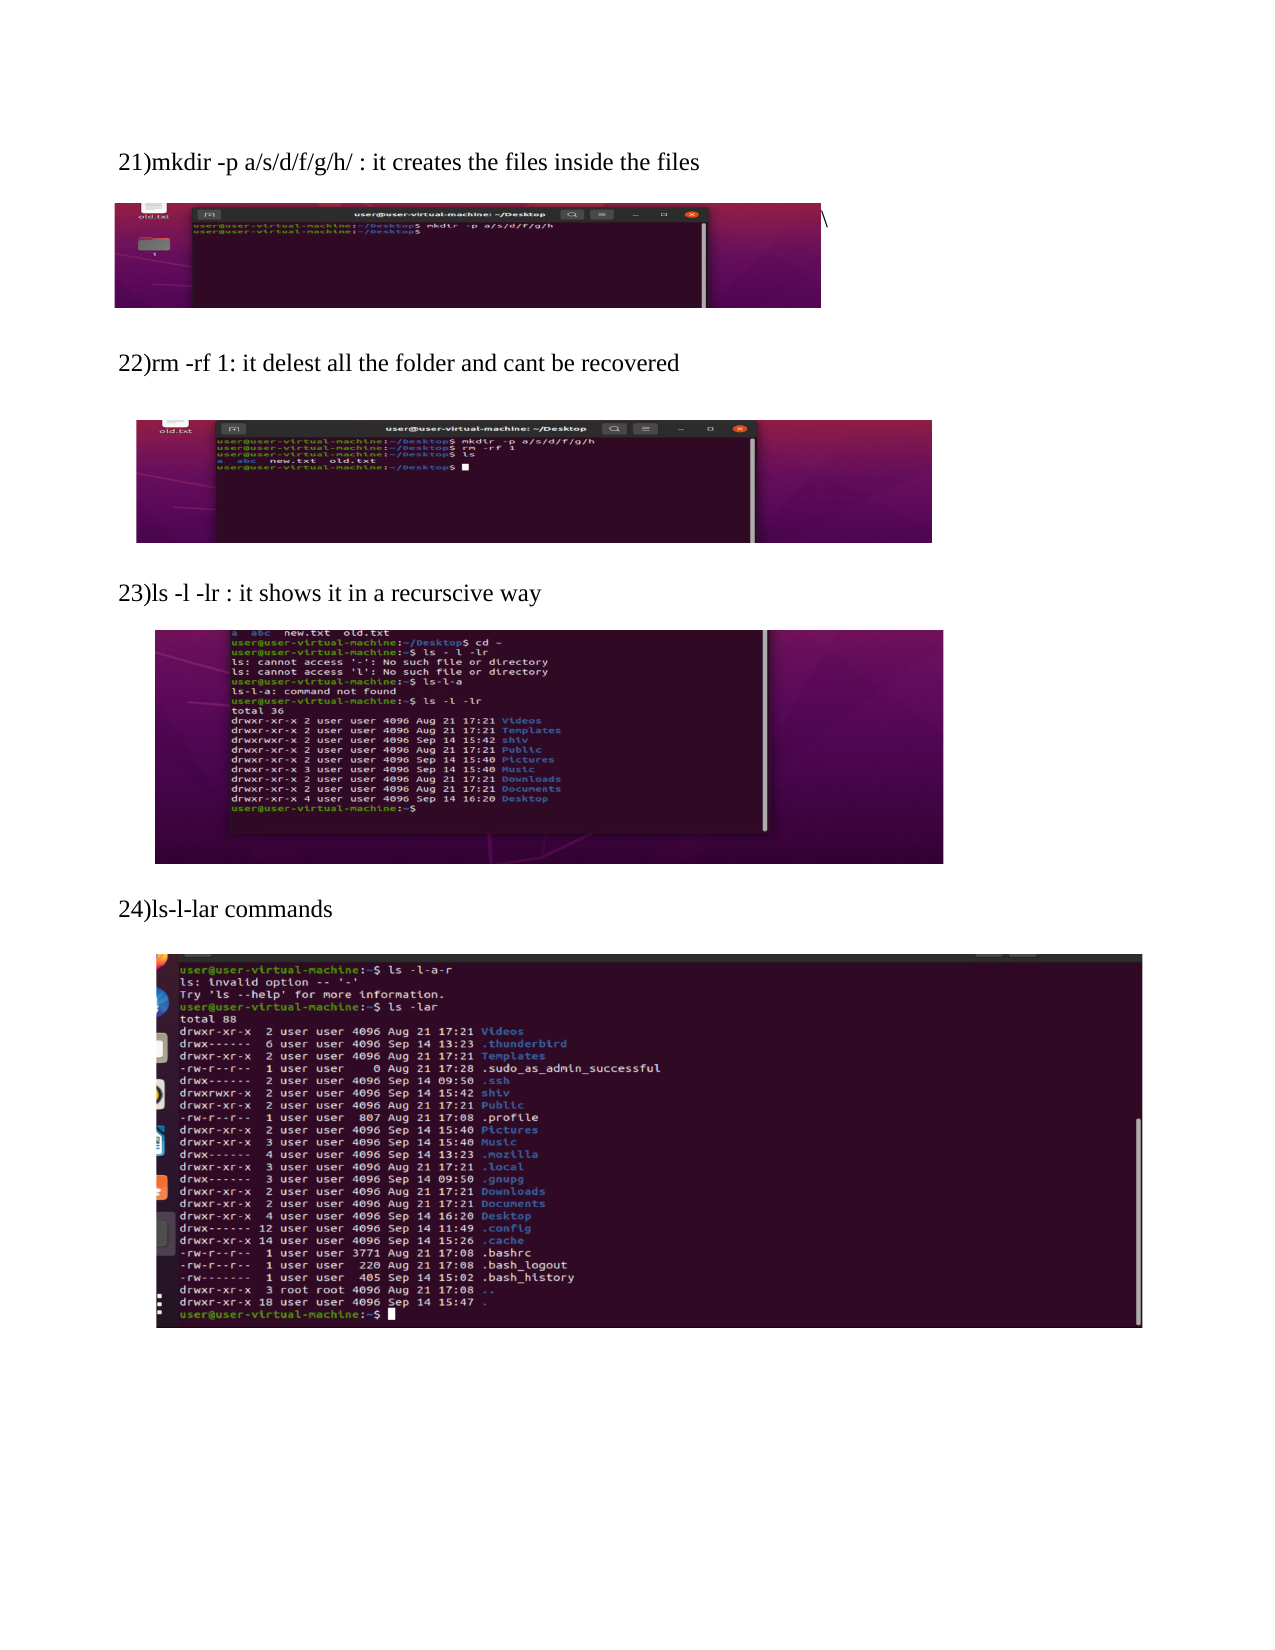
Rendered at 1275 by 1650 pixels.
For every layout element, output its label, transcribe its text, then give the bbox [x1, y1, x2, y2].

text 21)mkdir -p a/s/d/f/g/h/ : it creates the files inside the files [118, 147, 1157, 176]
picture [136, 420, 932, 543]
picture [156, 954, 1143, 1328]
text 24)ls-l-lar commands [118, 894, 1157, 923]
text 23)ls -l -lr : it shows it in a recurscive way [118, 578, 1157, 607]
picture [114, 203, 821, 308]
text \ [821, 204, 1157, 233]
text 22)rm -rf 1: it delest all the folder and cant be recovered [118, 348, 1157, 377]
picture [155, 630, 944, 864]
